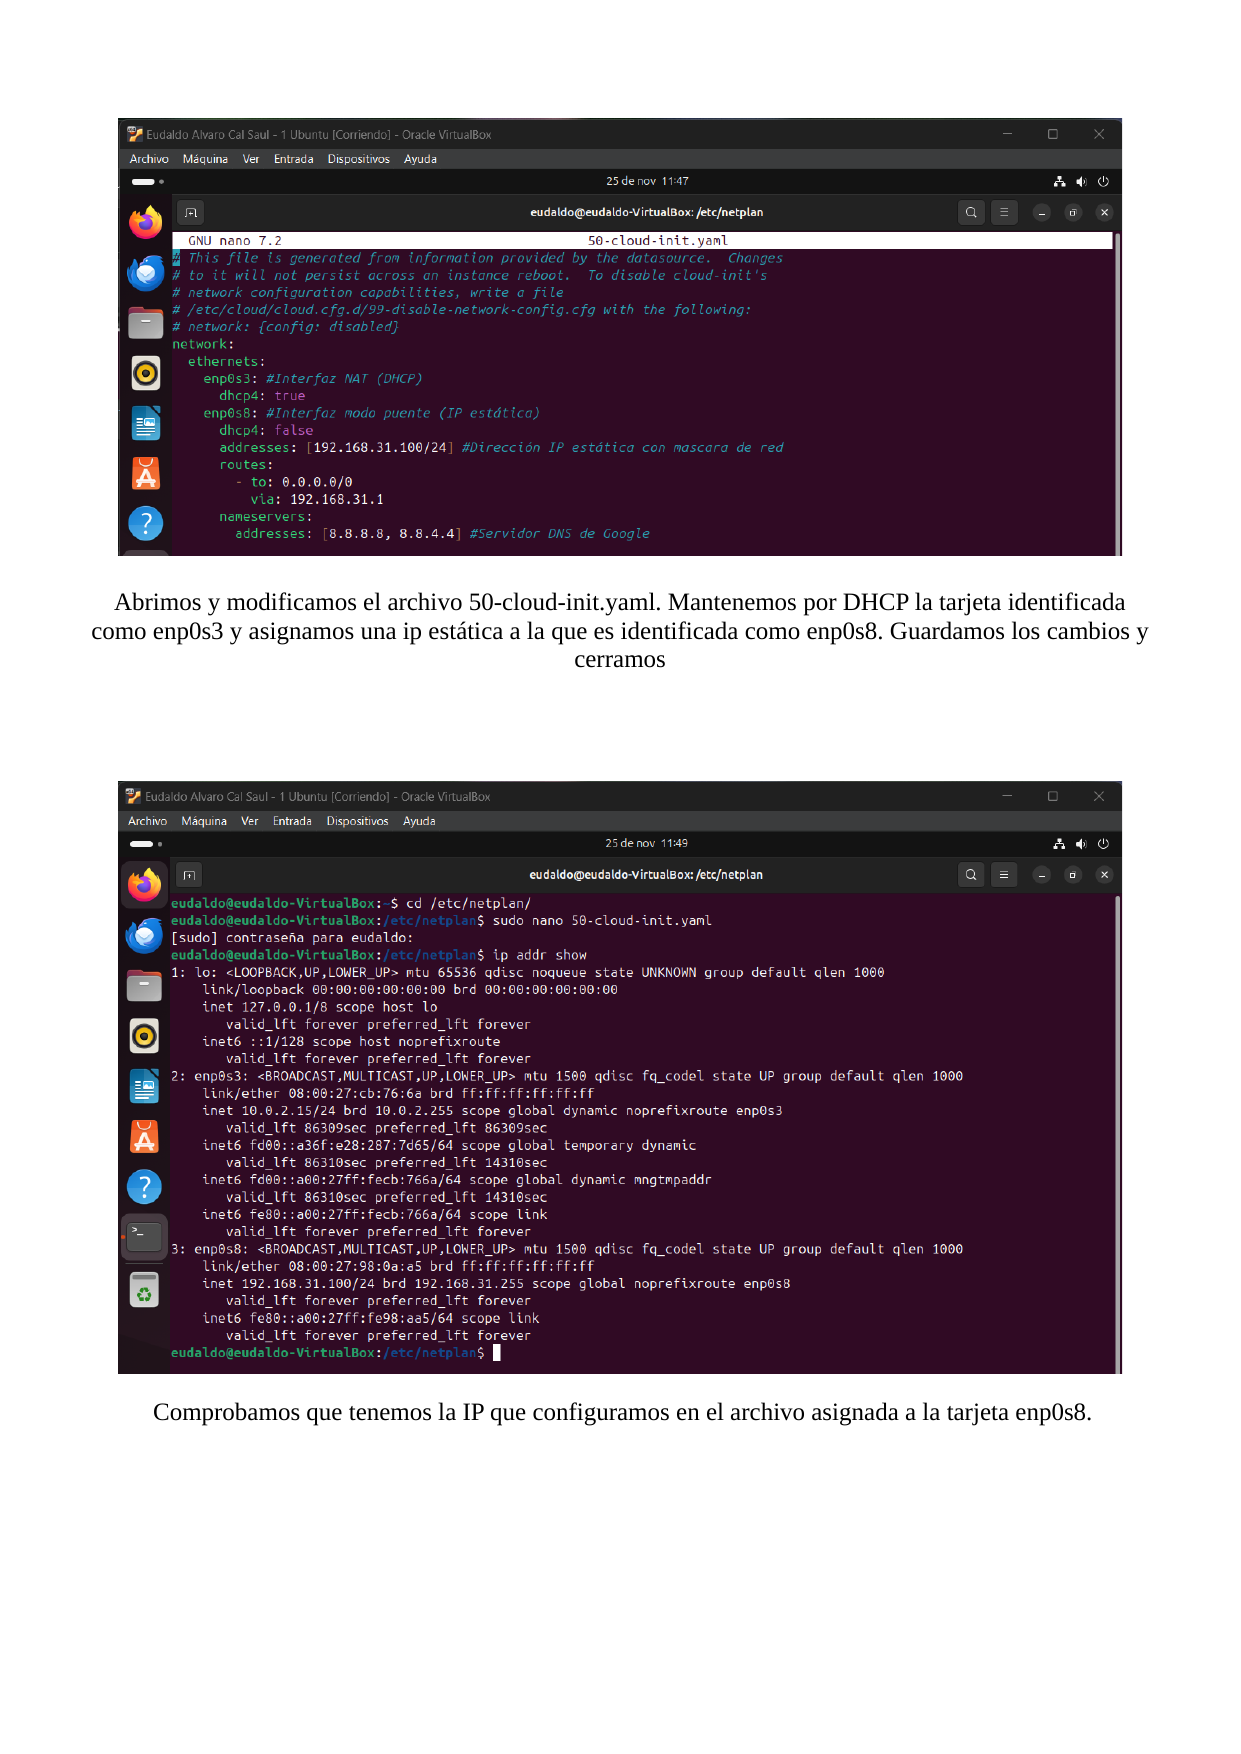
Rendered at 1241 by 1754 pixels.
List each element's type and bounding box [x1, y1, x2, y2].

picture [118, 781, 1123, 1374]
picture [118, 118, 1123, 556]
